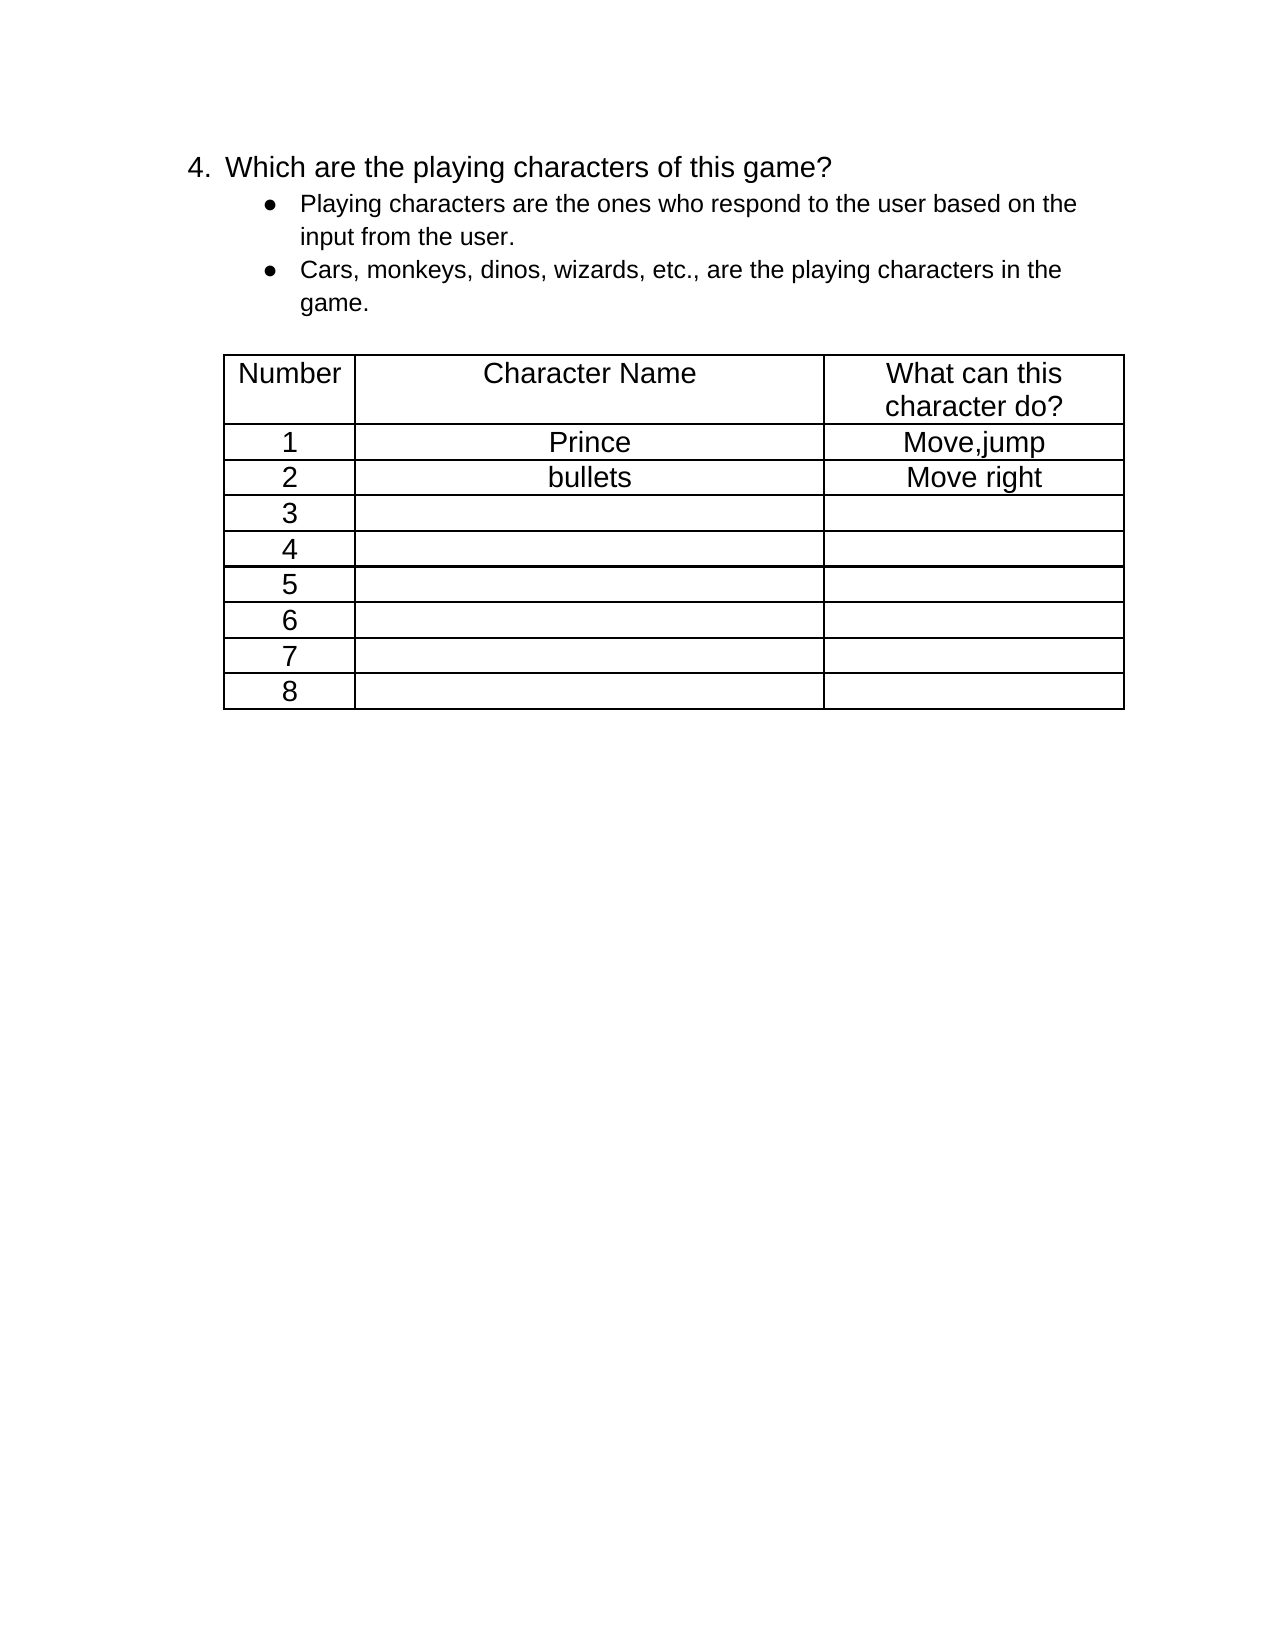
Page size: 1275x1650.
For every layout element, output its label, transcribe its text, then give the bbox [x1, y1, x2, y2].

table_header Character Name [356, 356, 823, 423]
table_cell Move,jump [825, 425, 1123, 458]
table_cell [825, 639, 1123, 672]
list Cars, monkeys, dinos, wizards, etc., are the playing characters in the game. [262, 254, 1125, 316]
table_cell [356, 639, 823, 672]
table_cell 1 [225, 425, 354, 458]
list Which are the playing characters of this game? [187, 150, 1125, 183]
table_cell [825, 603, 1123, 637]
table_cell 8 [225, 674, 354, 708]
table_cell [356, 532, 823, 565]
table_header What can this character do? [825, 356, 1123, 423]
table_cell 6 [225, 603, 354, 637]
table_cell [825, 674, 1123, 708]
table_cell 7 [225, 639, 354, 672]
table_cell Prince [356, 425, 823, 458]
table_cell [825, 568, 1123, 601]
table_cell [825, 496, 1123, 530]
table_cell [356, 674, 823, 708]
table_cell [825, 532, 1123, 565]
table_cell Move right [825, 461, 1123, 494]
table_cell 5 [225, 568, 354, 601]
table_cell 4 [225, 532, 354, 565]
table_cell [356, 496, 823, 530]
table_cell 3 [225, 496, 354, 530]
table_cell [356, 603, 823, 637]
table_cell 2 [225, 461, 354, 494]
list Playing characters are the ones who respond to the user based on the input from the user. [262, 188, 1125, 250]
table_cell [356, 568, 823, 601]
table_header Number [225, 356, 354, 423]
table_cell bullets [356, 461, 823, 494]
